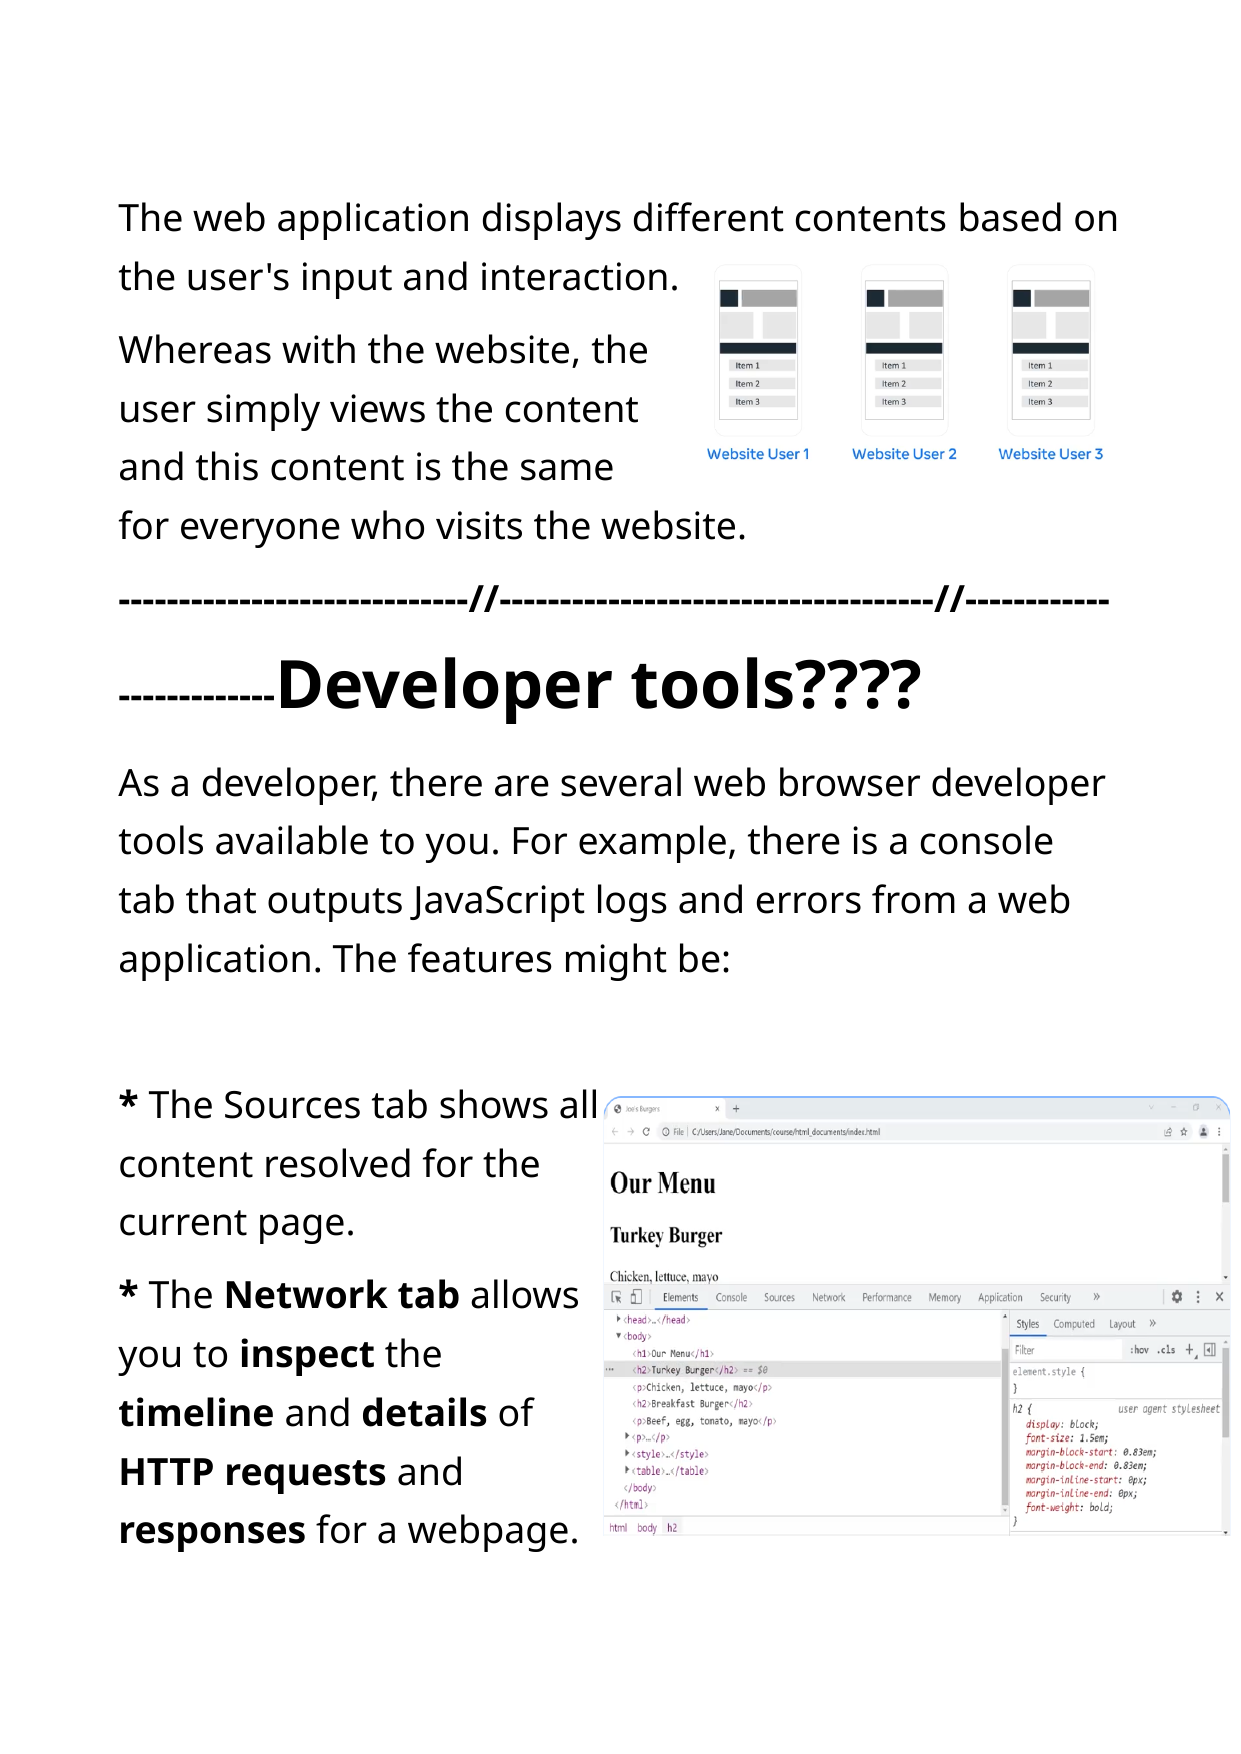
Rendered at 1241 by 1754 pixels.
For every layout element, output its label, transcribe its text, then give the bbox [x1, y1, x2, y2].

text As a developer, there are several web browser developer tools available to you. For example, there is a console tab that outputs JavaScript logs and errors from a web application. The features might be: [118, 756, 1122, 983]
text * The Sources tab shows all content resolved for the current page. [118, 1078, 1122, 1247]
text -----------------------------//------------------------------------//-------------------------Developer tools???? [118, 572, 1122, 728]
text * The Network tab allows you to inspect the timeline and details of HTTP requests and responses for a webpage. [118, 1269, 1122, 1554]
text Whereas with the website, the user simply views the content and this content is the same for everyone who visits the website. [118, 323, 1122, 550]
picture [603, 1095, 1231, 1536]
text The web application displays different contents based on the user's input and interaction. [118, 191, 1122, 301]
picture [700, 262, 1121, 479]
